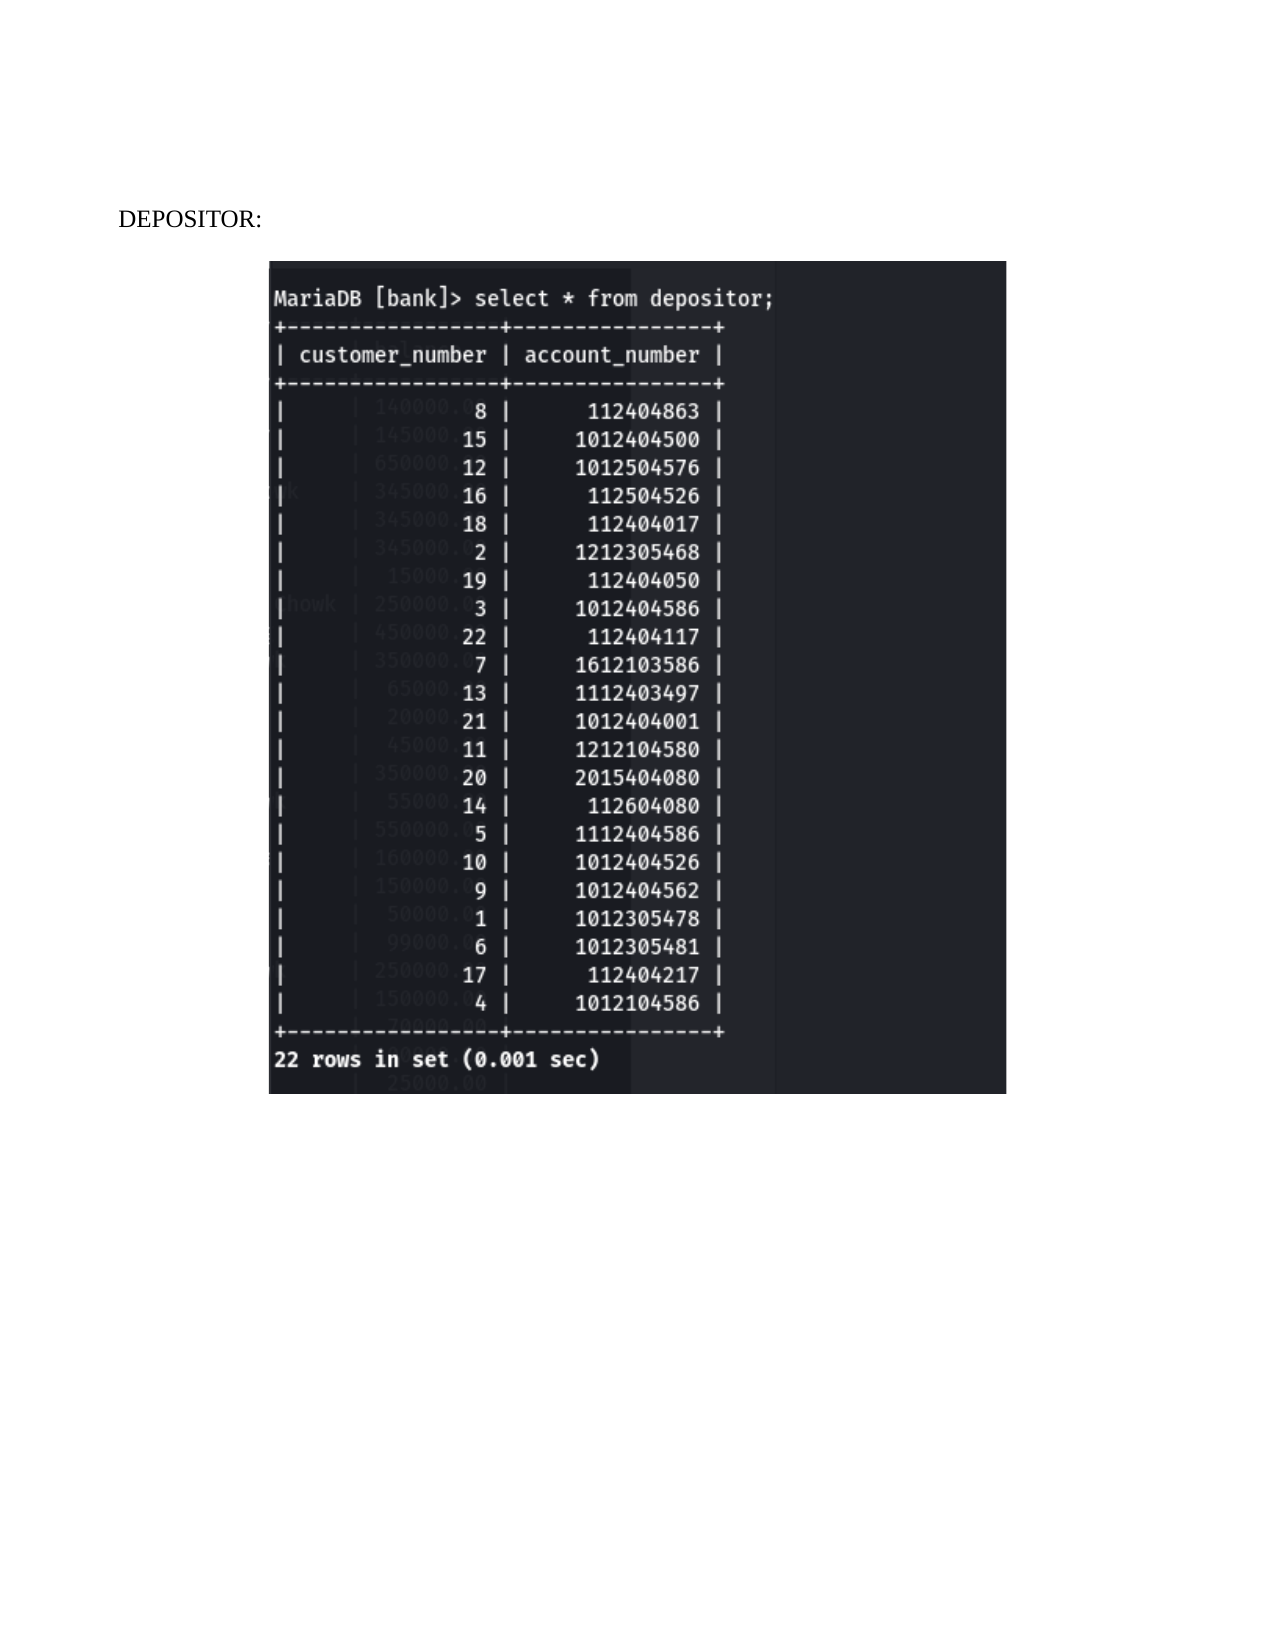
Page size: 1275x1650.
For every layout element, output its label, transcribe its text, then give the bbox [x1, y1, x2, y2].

text DEPOSITOR: [118, 204, 1157, 233]
picture [268, 261, 1007, 1094]
